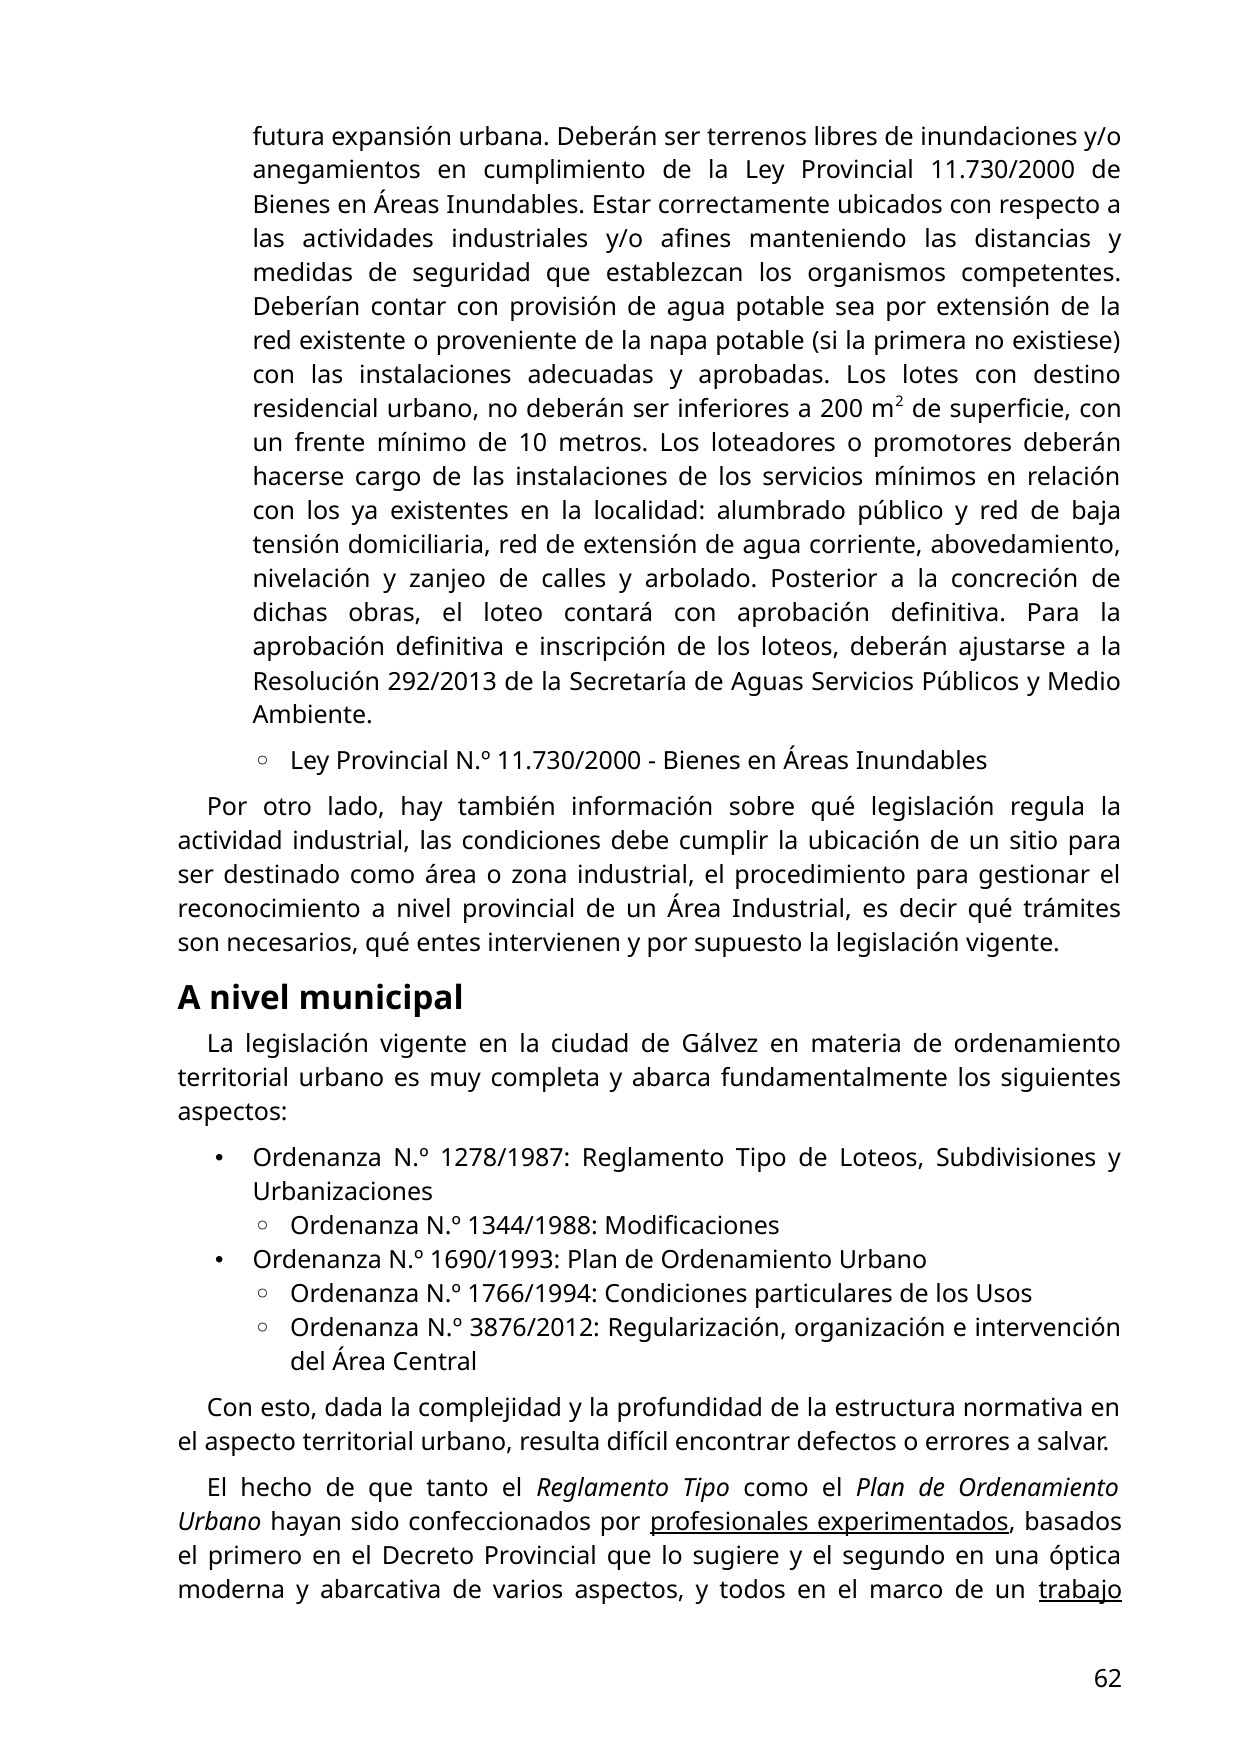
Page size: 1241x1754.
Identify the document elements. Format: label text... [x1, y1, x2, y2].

list Ordenanza N.º 1344/1988: Modificaciones [252, 1207, 1122, 1241]
subtitle A nivel municipal [177, 974, 1122, 1019]
list Ordenanza N.º 1766/1994: Condiciones particulares de los Usos [252, 1276, 1122, 1309]
list Ordenanza N.º 3876/2012: Regularización, organización e intervención del Área Central [252, 1309, 1122, 1378]
text La legislación vigente en la ciudad de Gálvez en materia de ordenamiento territorial urbano es muy completa y abarca fundamentalmente los siguientes aspectos: [177, 1025, 1122, 1127]
text Con esto, dada la complejidad y la profundidad de la estructura normativa en el aspecto territorial urbano, resulta difícil encontrar defectos o errores a salvar. [177, 1389, 1122, 1458]
text El hecho de que tanto el Reglamento Tipo como el Plan de Ordenamiento Urbano hayan sido confeccionados por profesionales experimentados, basados el primero en el Decreto Provincial que lo sugiere y el segundo en una óptica moderna y abarcativa de varios aspectos, y todos en el marco de un trabajo [177, 1469, 1122, 1606]
text Por otro lado, hay también información sobre qué legislación regula la actividad industrial, las condiciones debe cumplir la ubicación de un sitio para ser destinado como área o zona industrial, el procedimiento para gestionar el reconocimiento a nivel provincial de un Área Industrial, es decir qué trámites son necesarios, qué entes intervienen y por supuesto la legislación vigente. [177, 789, 1122, 959]
list Ley Provincial N.º 11.730/2000 - Bienes en Áreas Inundables [252, 743, 1122, 777]
list Ordenanza N.º 1690/1993: Plan de Ordenamiento Urbano [215, 1241, 1122, 1276]
list Ordenanza N.º 1278/1987: Reglamento Tipo de Loteos, Subdivisiones y Urbanizaciones [215, 1139, 1122, 1207]
list futura expansión urbana. Deberán ser terrenos libres de inundaciones y/o anegamientos en cumplimiento de la Ley Provincial 11.730/2000 de Bienes en Áreas Inundables. Estar correctamente ubicados con respecto a las actividades industriales y/o afines manteniendo las distancias y medidas de seguridad que establezcan los organismos competentes. Deberían contar con provisión de agua potable sea por extensión de la red existente o proveniente de la napa potable (si la primera no existiese) con las instalaciones adecuadas y aprobadas. Los lotes con destino residencial urbano, no deberán ser inferiores a 200 m2 de superficie, con un frente mínimo de 10 metros. Los loteadores o promotores deberán hacerse cargo de las instalaciones de los servicios mínimos en relación con los ya existentes en la localidad: alumbrado público y red de baja tensión domiciliaria, red de extensión de agua corriente, abovedamiento, nivelación y zanjeo de calles y arbolado. Posterior a la concreción de dichas obras, el loteo contará con aprobación definitiva. Para la aprobación definitiva e inscripción de los loteos, deberán ajustarse a la Resolución 292/2013 de la Secretaría de Aguas Servicios Públicos y Medio Ambiente. [215, 118, 1122, 731]
